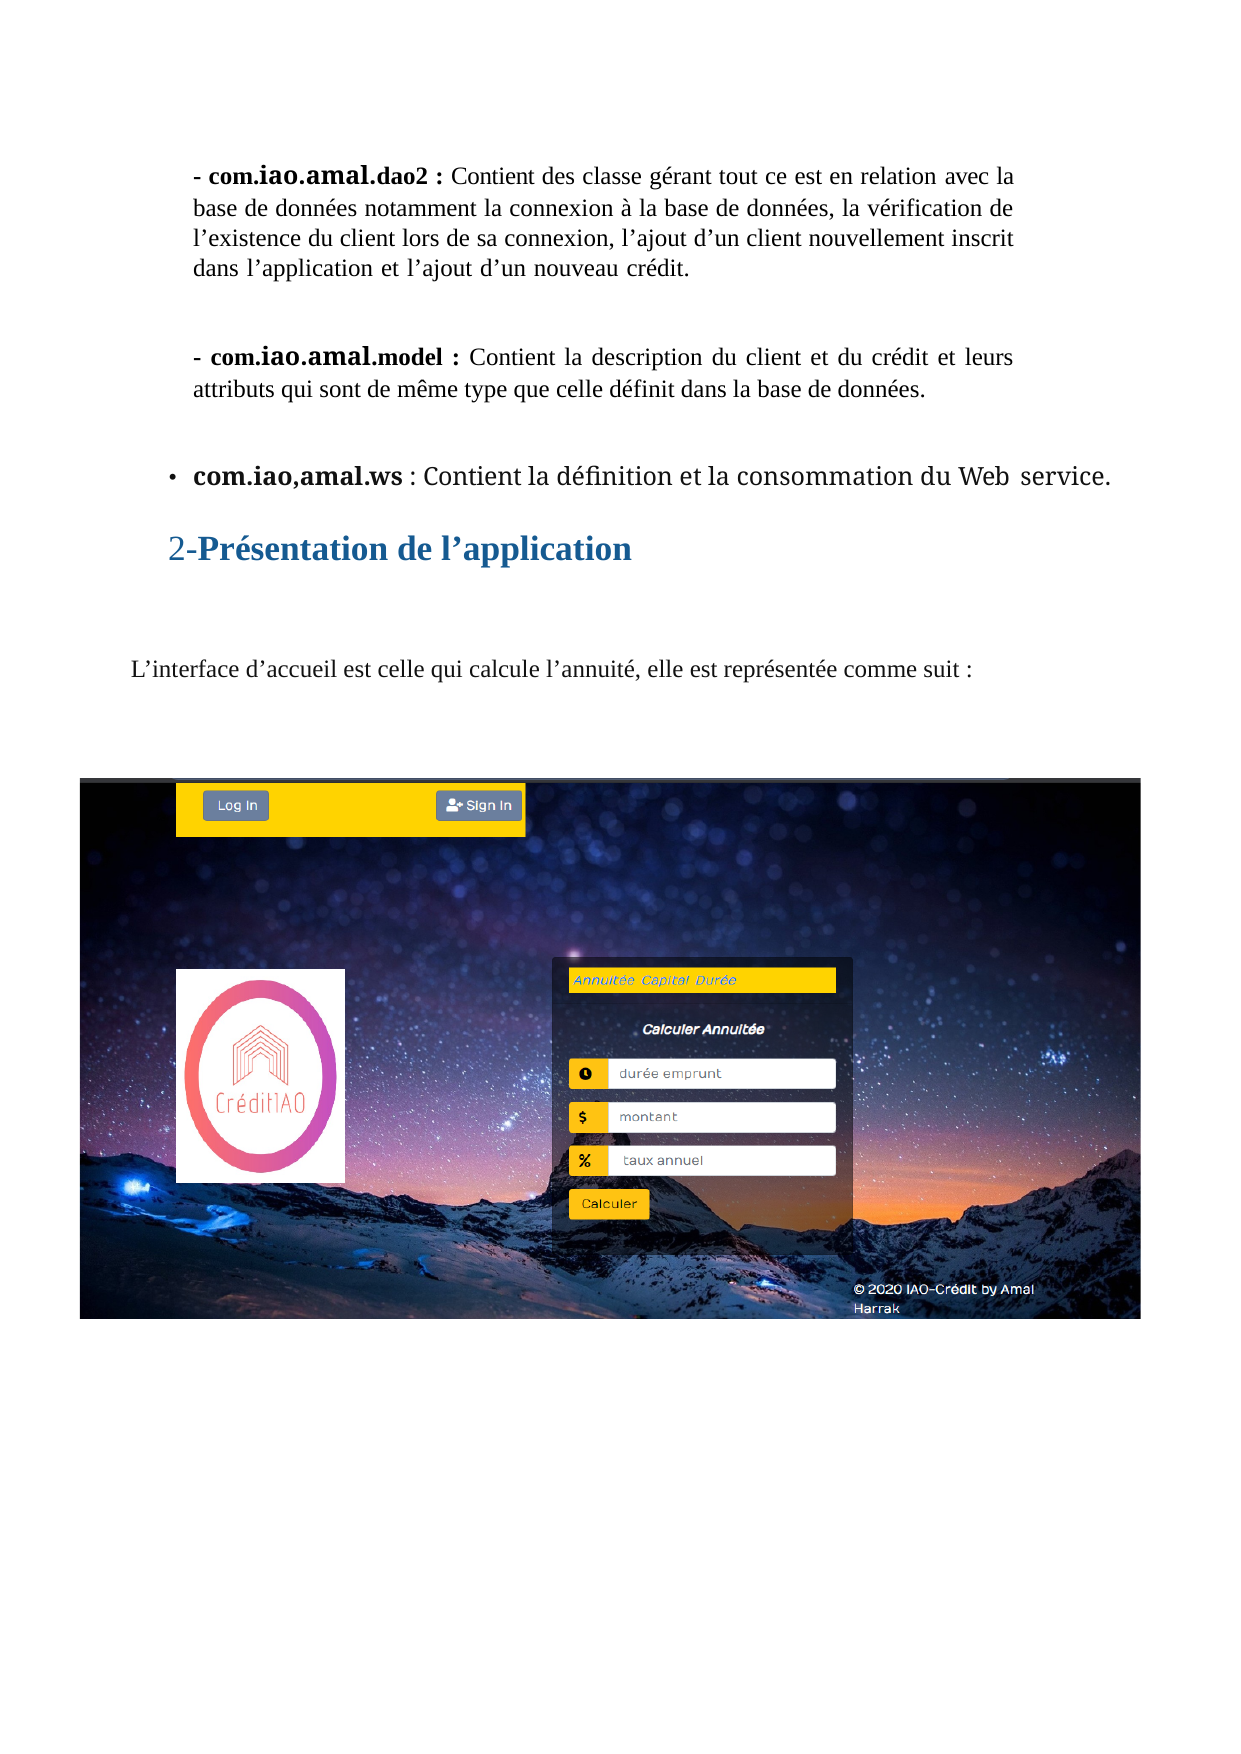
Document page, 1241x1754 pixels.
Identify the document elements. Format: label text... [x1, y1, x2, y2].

text - com.iao.amal.dao2 : Contient des classe gérant tout ce est en relation avec la base de données notamment la connexion à la base de données, la vérification de l’existence du client lors de sa connexion, l’ajout d’un client nouvellement inscrit dans l’application et l’ajout d’un nouveau crédit. [193, 158, 1014, 282]
text 2-Présentation de l’application [168, 527, 1122, 568]
picture [79, 778, 1141, 1319]
text - com.iao.amal.model : Contient la description du client et du crédit et leurs attributs qui sont de même type que celle définit dans la base de données. [193, 339, 1014, 403]
list com.iao,amal.ws : Contient la définition et la consommation du Web service. [168, 459, 1122, 493]
text L’interface d’accueil est celle qui calcule l’annuité, elle est représentée comme suit : [131, 654, 1122, 683]
